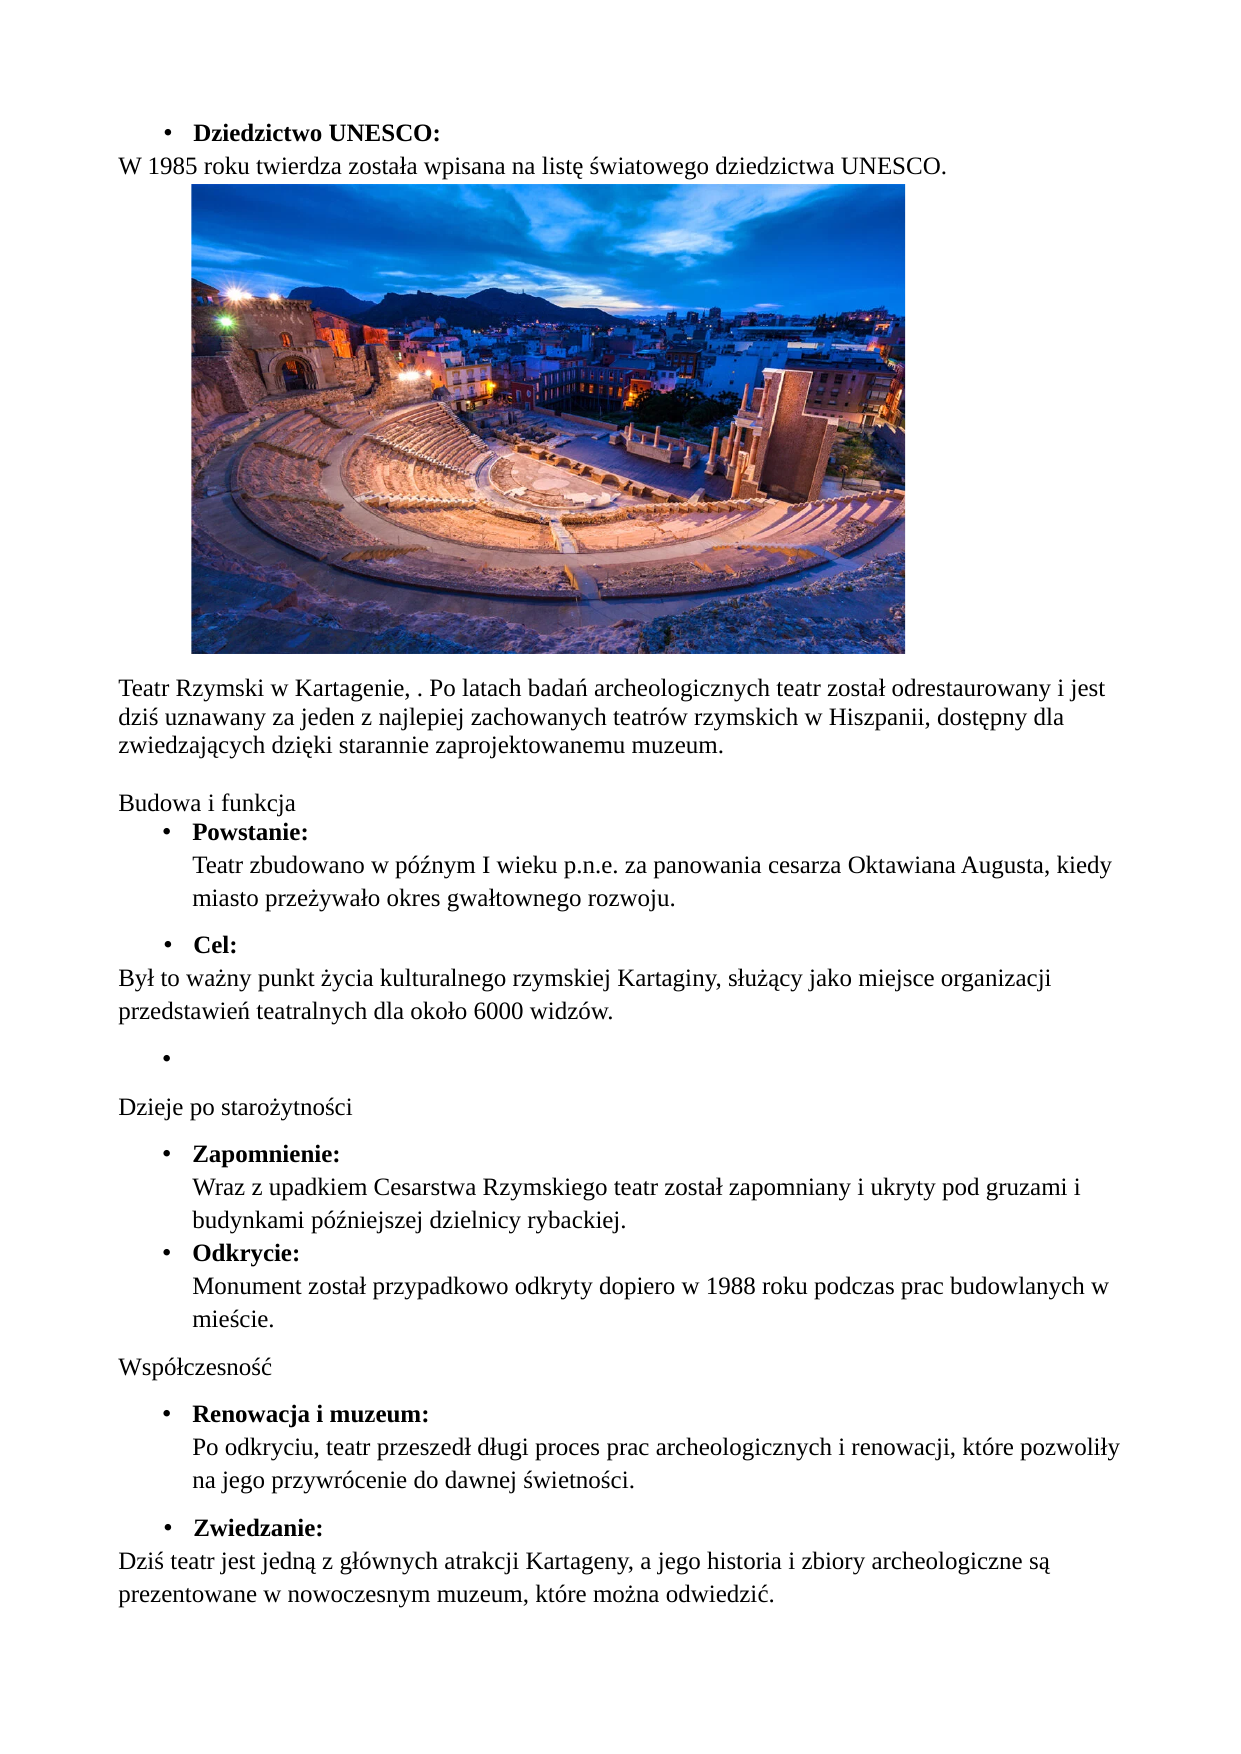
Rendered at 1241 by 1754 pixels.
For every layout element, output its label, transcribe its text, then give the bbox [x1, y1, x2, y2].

list Monument został przypadkowo odkryty dopiero w 1988 roku podczas prac budowlanych w mieście. [162, 1271, 1122, 1333]
picture [191, 184, 905, 654]
list Wraz z upadkiem Cesarstwa Rzymskiego teatr został zapomniany i ukryty pod gruzami i budynkami późniejszej dzielnicy rybackiej. [162, 1172, 1122, 1234]
text Był to ważny punkt życia kulturalnego rzymskiej Kartaginy, służący jako miejsce organizacji przedstawień teatralnych dla około 6000 widzów. [118, 963, 1122, 1025]
list Zapomnienie: [162, 1139, 1122, 1168]
text Budowa i funkcja [118, 788, 1122, 817]
list Cel: [164, 930, 1122, 959]
text Dziś teatr jest jedną z głównych atrakcji Kartageny, a jego historia i zbiory archeologiczne są prezentowane w nowoczesnym muzeum, które można odwiedzić. [118, 1546, 1122, 1608]
text Współczesność [118, 1352, 1122, 1381]
list Renowacja i muzeum: [162, 1399, 1122, 1428]
text W 1985 roku twierdza została wpisana na listę światowego dziedzictwa UNESCO. [118, 151, 1122, 180]
list Powstanie: [162, 817, 1122, 845]
list Teatr zbudowano w późnym I wieku p.n.e. za panowania cesarza Oktawiana Augusta, kiedy miasto przeżywało okres gwałtownego rozwoju. [162, 850, 1122, 911]
list Odkrycie: [162, 1238, 1122, 1267]
list Dziedzictwo UNESCO: [164, 118, 1122, 147]
text Teatr Rzymski w Kartagenie, . Po latach badań archeologicznych teatr został odrestaurowany i jest dziś uznawany za jeden z najlepiej zachowanych teatrów rzymskich w Hiszpanii, dostępny dla zwiedzających dzięki starannie zaprojektowanemu muzeum. [118, 673, 1122, 759]
list Po odkryciu, teatr przeszedł długi proces prac archeologicznych i renowacji, które pozwoliły na jego przywrócenie do dawnej świetności. [162, 1432, 1122, 1494]
text Dzieje po starożytności [118, 1092, 1122, 1120]
list Zwiedzanie: [164, 1513, 1122, 1542]
